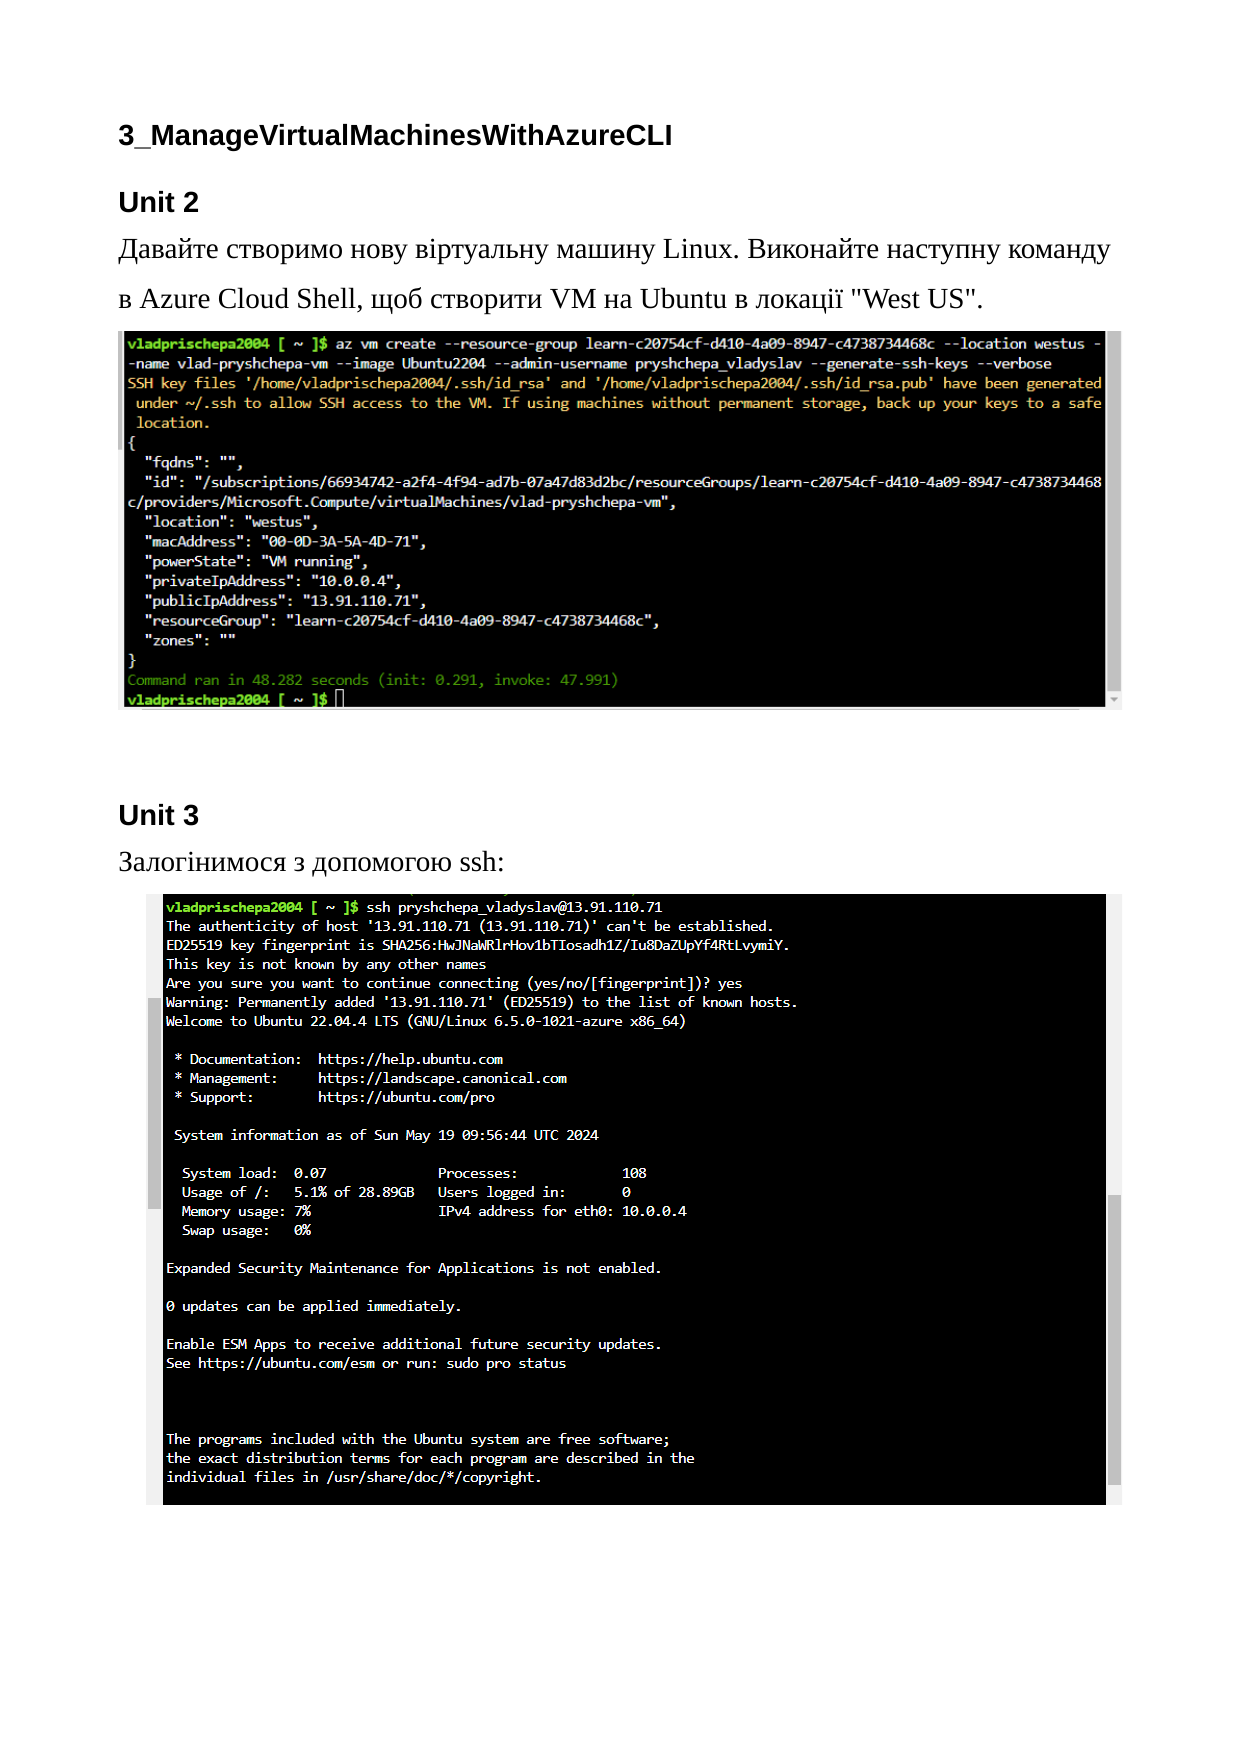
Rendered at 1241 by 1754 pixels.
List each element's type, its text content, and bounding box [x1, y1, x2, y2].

subtitle Unit 3 [118, 798, 1122, 831]
picture [118, 331, 1123, 710]
text Давайте створимо нову віртуальну машину Linux. Виконайте наступну команду в Azure Cloud Shell, щоб створити VM на Ubuntu в локації "West US". [118, 231, 1122, 315]
subtitle Unit 2 [118, 185, 1122, 218]
text Залогінимося з допомогою ssh: [118, 844, 1122, 877]
picture [118, 894, 1123, 1505]
subtitle 3_ManageVirtualMachinesWithAzureCLI [118, 118, 1122, 152]
